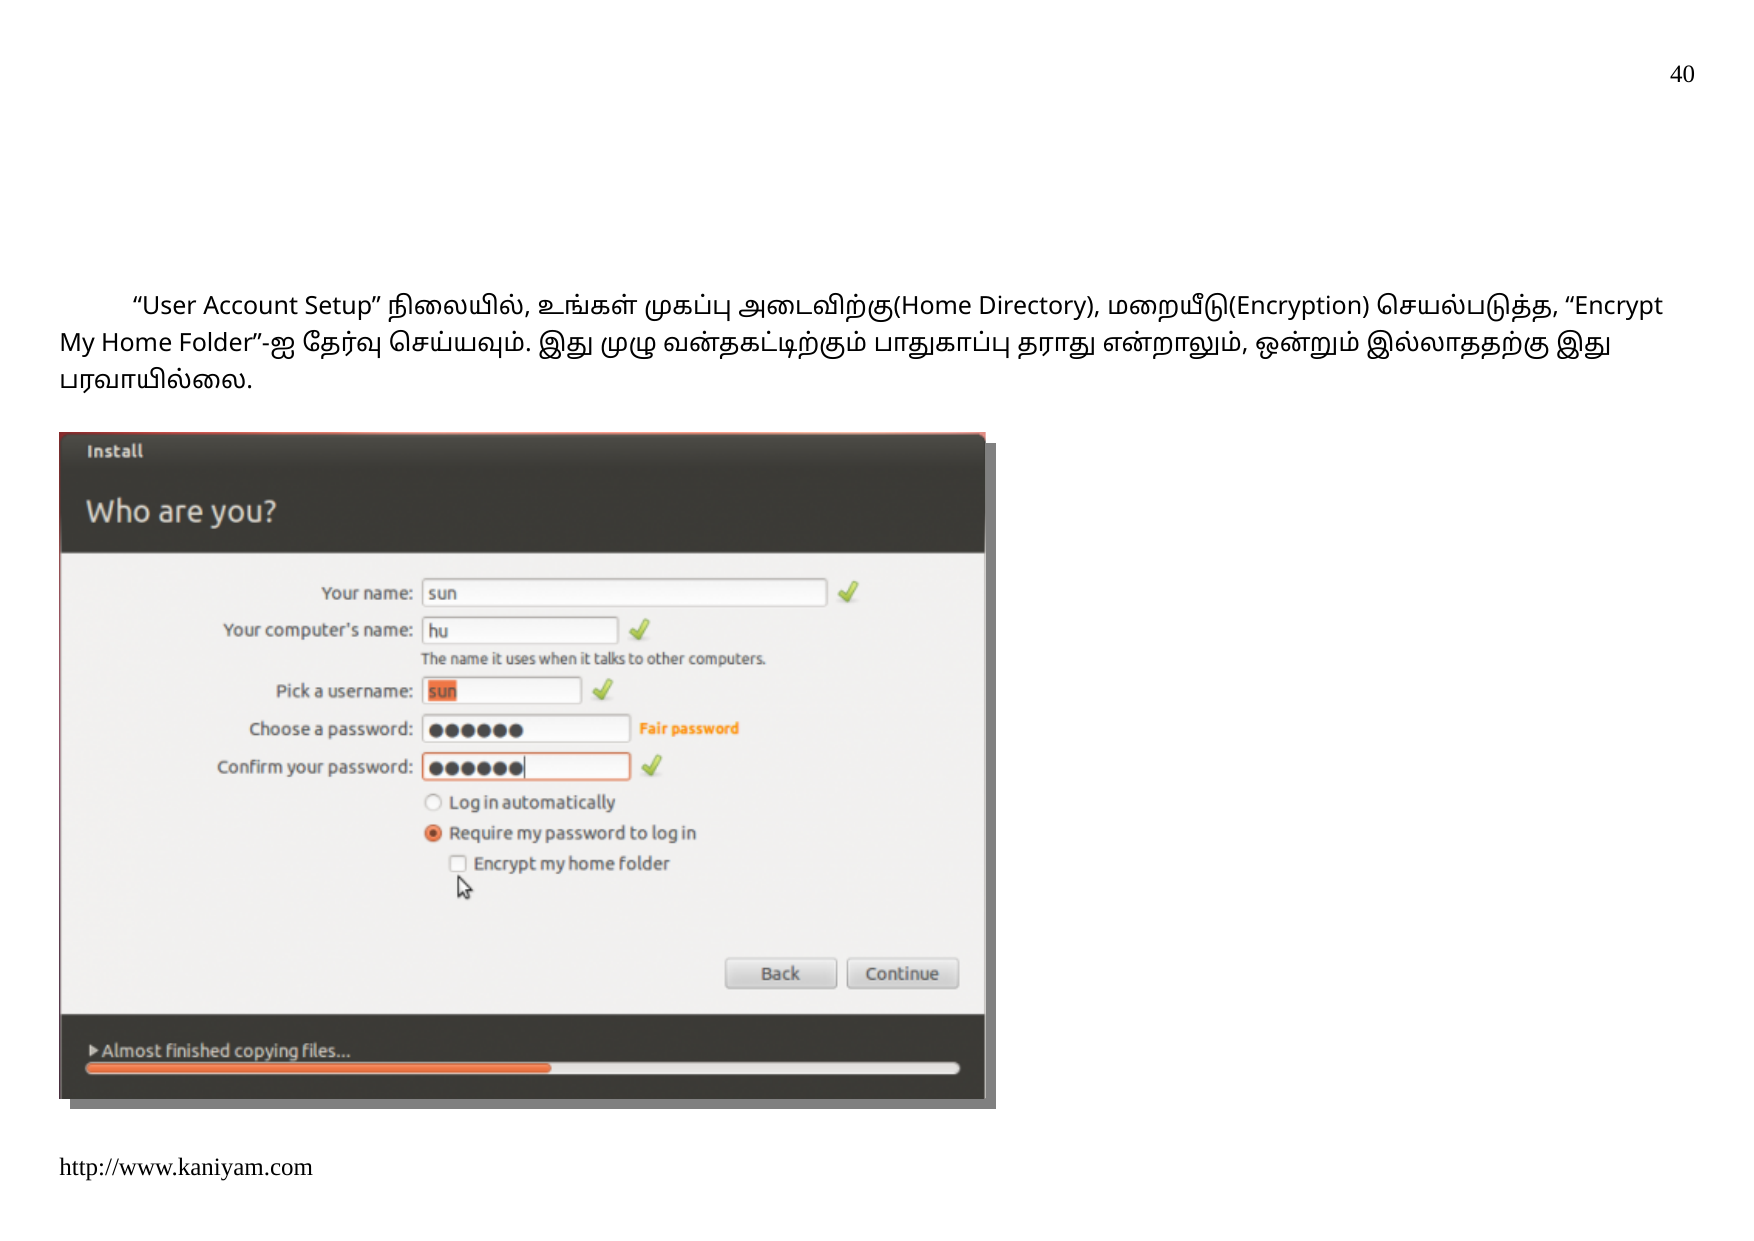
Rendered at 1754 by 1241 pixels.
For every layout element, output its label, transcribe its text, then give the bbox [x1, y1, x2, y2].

text “User Account Setup” நிலையில், உங்கள் முகப்பு அடைவிற்கு(Home Directory), மறையீடு(Encryption) செயல்படுத்த, “Encrypt My Home Folder”-ஐ தேர்வு செய்யவும். இது முழு வன்தகட்டிற்கும் பாதுகாப்பு தராது என்றாலும், ஒன்றும் இல்லாததற்கு இது பரவாயில்லை. [59, 288, 1695, 398]
picture [59, 432, 986, 1099]
